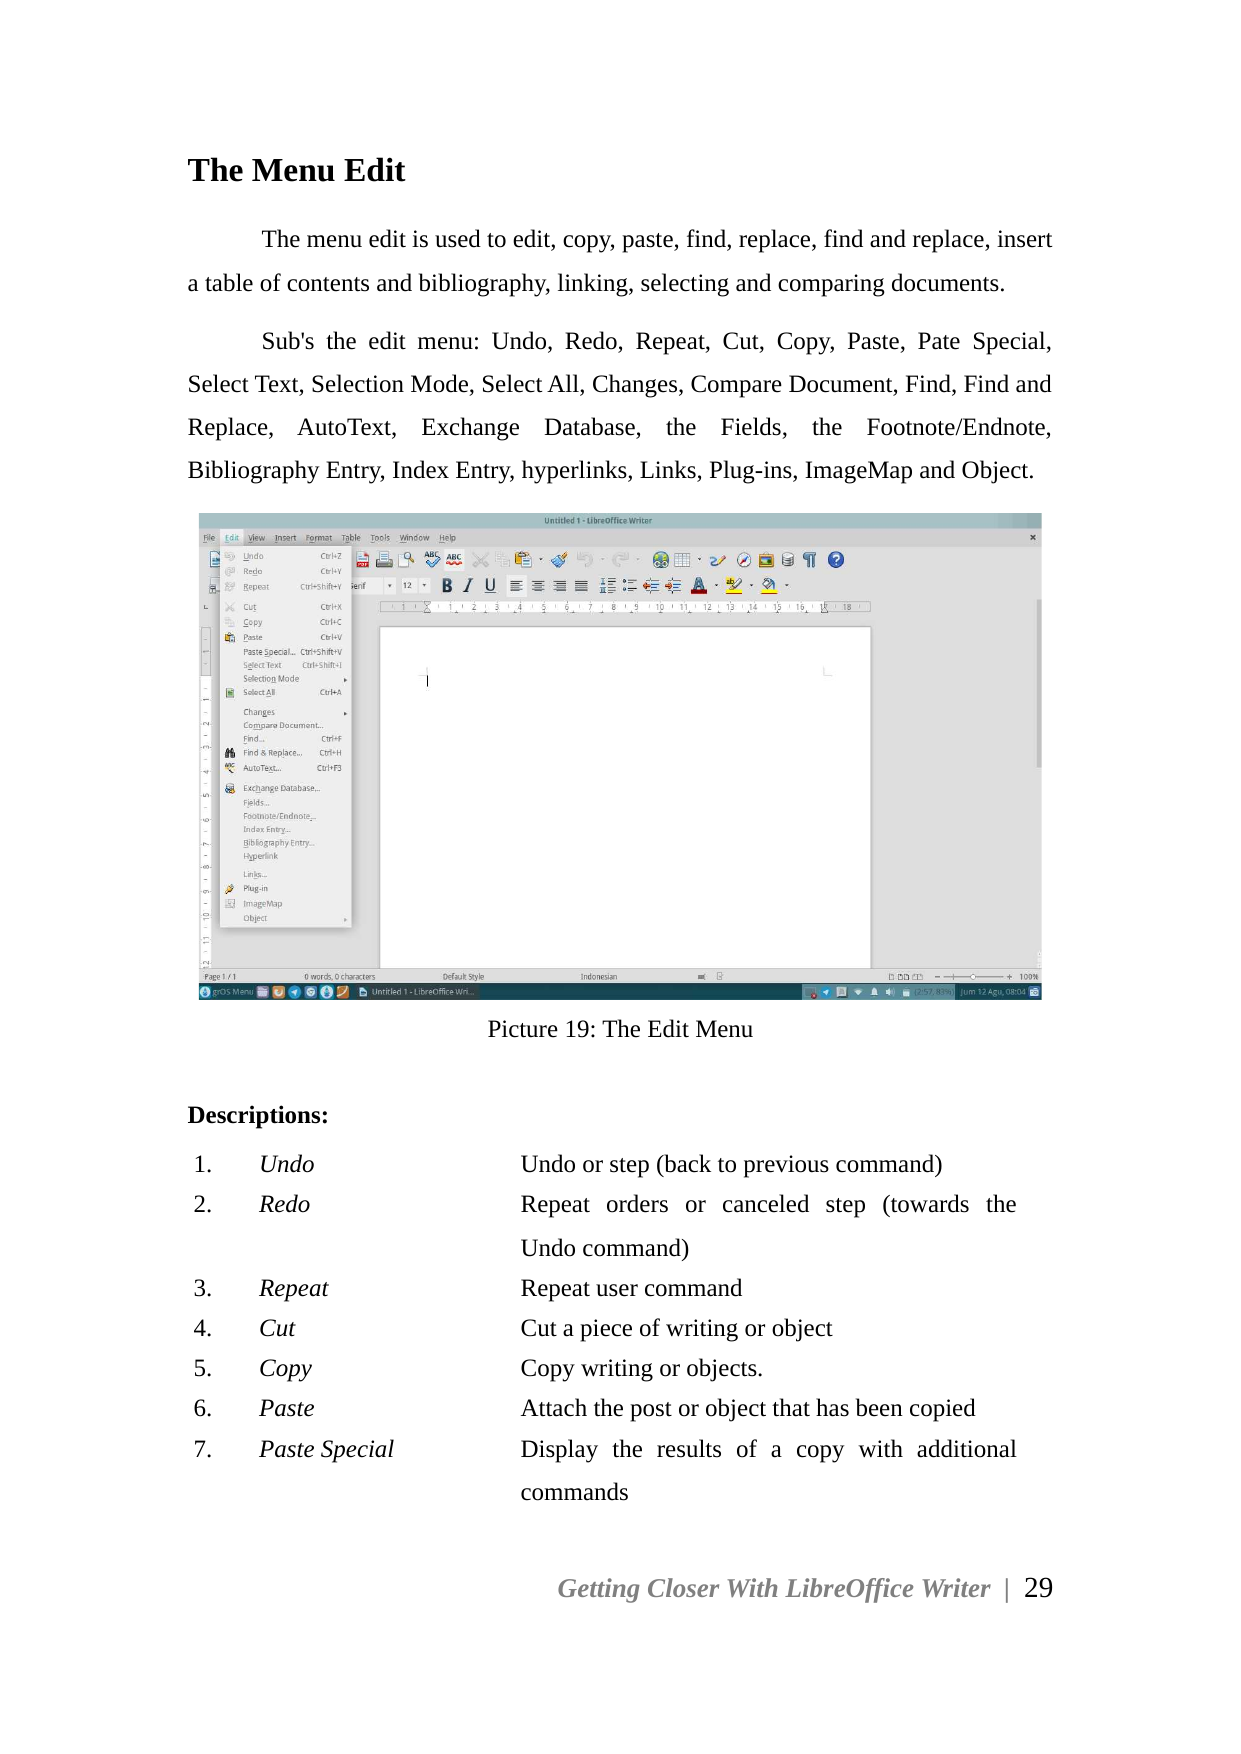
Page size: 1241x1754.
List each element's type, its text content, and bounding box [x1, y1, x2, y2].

table_cell Display the results of a copy with additional commands [515, 1428, 1023, 1511]
table_cell Redo [253, 1184, 514, 1267]
text Descriptions: [187, 1101, 1053, 1129]
text Sub's the edit menu: Undo, Redo, Repeat, Cut, Copy, Paste, Pate Special, Select Text, Selection Mode, Select All, Changes, Compare Document, Find, Find and Replace, AutoText, Exchange Database, the Fields, the Footnote/Endnote, Bibliography Entry, Index Entry, hyperlinks, Links, Plug-ins, ImageMap and Object. [187, 326, 1053, 484]
table_cell Repeat [253, 1267, 514, 1307]
table_header Undo or step (back to previous command) [515, 1144, 1023, 1184]
table_cell Paste Special [253, 1428, 514, 1511]
table_cell 2. [188, 1184, 253, 1267]
text The menu edit is used to edit, copy, paste, find, replace, find and replace, insert a table of contents and bibliography, linking, selecting and comparing documents. [187, 220, 1053, 297]
table_header 1. [188, 1144, 253, 1184]
table_cell Copy writing or objects. [515, 1348, 1023, 1388]
table_cell Cut [253, 1308, 514, 1348]
table_cell 4. [188, 1308, 253, 1348]
text Picture 19: The Edit Menu [187, 513, 1053, 1043]
table_cell Repeat user command [515, 1267, 1023, 1307]
table_cell Copy [253, 1348, 514, 1388]
table_cell 3. [188, 1267, 253, 1307]
table_cell 7. [188, 1428, 253, 1511]
subtitle The Menu Edit [187, 150, 1053, 189]
table_cell Cut a piece of writing or object [515, 1308, 1023, 1348]
table_cell Repeat orders or canceled step (towards the Undo command) [515, 1184, 1023, 1267]
table_cell Attach the post or object that has been copied [515, 1388, 1023, 1428]
table_cell Paste [253, 1388, 514, 1428]
table_cell 6. [188, 1388, 253, 1428]
picture [198, 513, 1042, 1000]
table_cell 5. [188, 1348, 253, 1388]
table_header Undo [253, 1144, 514, 1184]
